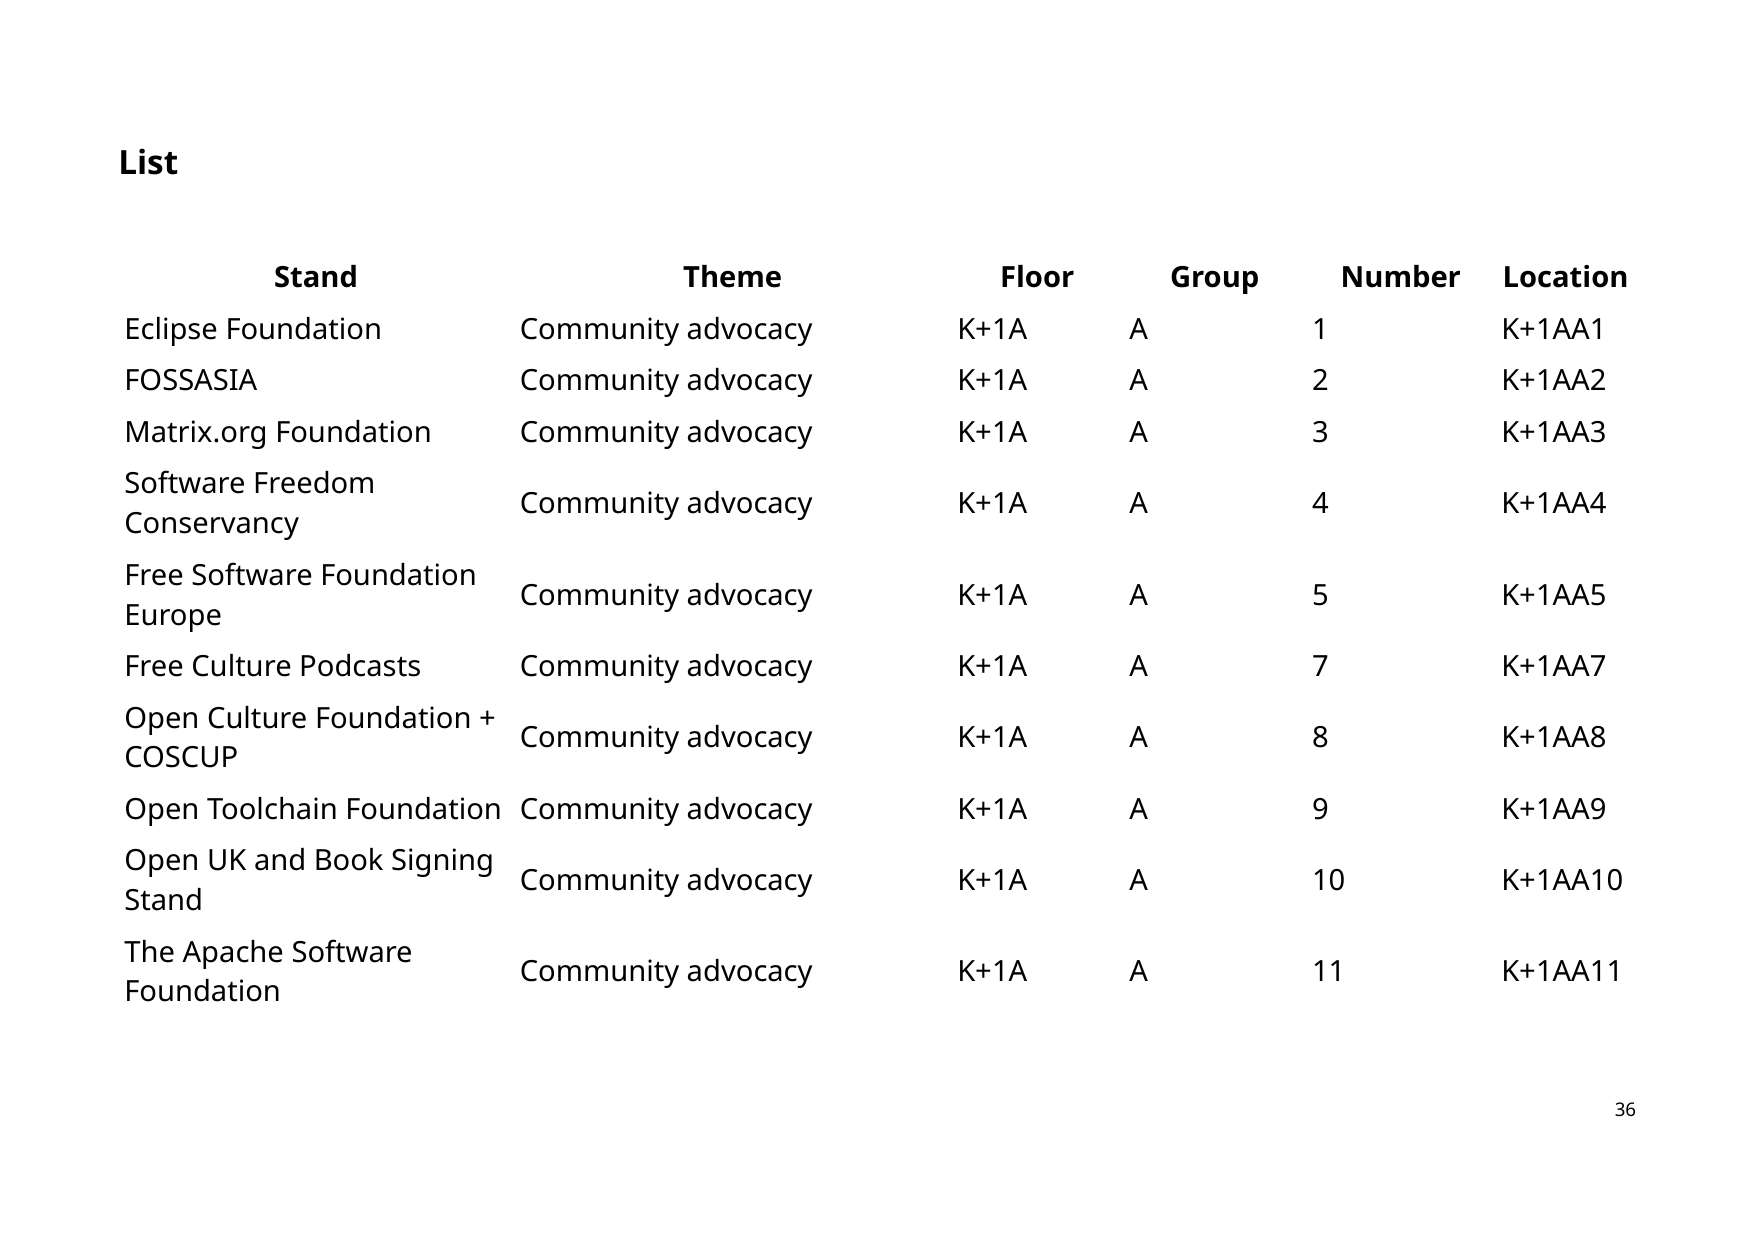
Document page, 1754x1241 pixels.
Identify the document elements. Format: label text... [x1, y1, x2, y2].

table_cell K+1A [951, 782, 1123, 834]
table_cell 3 [1306, 405, 1495, 457]
table_cell K+1A [951, 354, 1123, 405]
table_cell Community advocacy [514, 457, 951, 548]
table_cell Community advocacy [514, 302, 951, 354]
table_cell 4 [1306, 457, 1495, 548]
table_cell K+1AA3 [1495, 405, 1636, 457]
table_cell 11 [1306, 925, 1495, 1016]
table_cell K+1AA4 [1495, 457, 1636, 548]
table_cell K+1AA7 [1495, 639, 1636, 691]
table_cell K+1AA9 [1495, 782, 1636, 834]
table_cell 2 [1306, 354, 1495, 405]
table_cell 8 [1306, 691, 1495, 782]
table_cell K+1A [951, 405, 1123, 457]
table_cell K+1AA10 [1495, 834, 1636, 925]
table_cell A [1123, 639, 1306, 691]
table_cell FOSSASIA [118, 354, 513, 405]
table_cell 7 [1306, 639, 1495, 691]
table_cell Community advocacy [514, 782, 951, 834]
table_cell Open Culture Foundation + COSCUP [118, 691, 513, 782]
table_header Group [1123, 251, 1306, 302]
table_cell A [1123, 405, 1306, 457]
table_cell A [1123, 834, 1306, 925]
table_cell K+1A [951, 302, 1123, 354]
table_cell K+1A [951, 548, 1123, 639]
table_header Stand [118, 251, 513, 302]
table_cell Open Toolchain Foundation [118, 782, 513, 834]
table_cell K+1A [951, 639, 1123, 691]
table_cell K+1A [951, 834, 1123, 925]
table_cell 1 [1306, 302, 1495, 354]
table_cell A [1123, 457, 1306, 548]
table_cell K+1AA8 [1495, 691, 1636, 782]
table_cell A [1123, 354, 1306, 405]
table_header Theme [514, 251, 951, 302]
table_cell Community advocacy [514, 405, 951, 457]
table_cell K+1A [951, 925, 1123, 1016]
table_cell K+1A [951, 691, 1123, 782]
table_header Location [1495, 251, 1636, 302]
table_cell A [1123, 782, 1306, 834]
subtitle List [118, 139, 1636, 184]
table_cell Community advocacy [514, 639, 951, 691]
table_header Number [1306, 251, 1495, 302]
table_cell A [1123, 548, 1306, 639]
table_cell 9 [1306, 782, 1495, 834]
table_cell The Apache Software Foundation [118, 925, 513, 1016]
table_cell A [1123, 691, 1306, 782]
table_cell K+1A [951, 457, 1123, 548]
table_cell K+1AA5 [1495, 548, 1636, 639]
table_cell Eclipse Foundation [118, 302, 513, 354]
table_cell A [1123, 302, 1306, 354]
table_cell Open UK and Book Signing Stand [118, 834, 513, 925]
table_cell Community advocacy [514, 925, 951, 1016]
table_cell 5 [1306, 548, 1495, 639]
table_cell Software Freedom Conservancy [118, 457, 513, 548]
table_header Floor [951, 251, 1123, 302]
table_cell K+1AA11 [1495, 925, 1636, 1016]
table_cell Free Software Foundation Europe [118, 548, 513, 639]
table_cell K+1AA2 [1495, 354, 1636, 405]
table_cell Free Culture Podcasts [118, 639, 513, 691]
table_cell 10 [1306, 834, 1495, 925]
table_cell A [1123, 925, 1306, 1016]
table_cell Community advocacy [514, 548, 951, 639]
table_cell Community advocacy [514, 691, 951, 782]
table_cell Community advocacy [514, 354, 951, 405]
table_cell Community advocacy [514, 834, 951, 925]
table_cell K+1AA1 [1495, 302, 1636, 354]
table_cell Matrix.org Foundation [118, 405, 513, 457]
